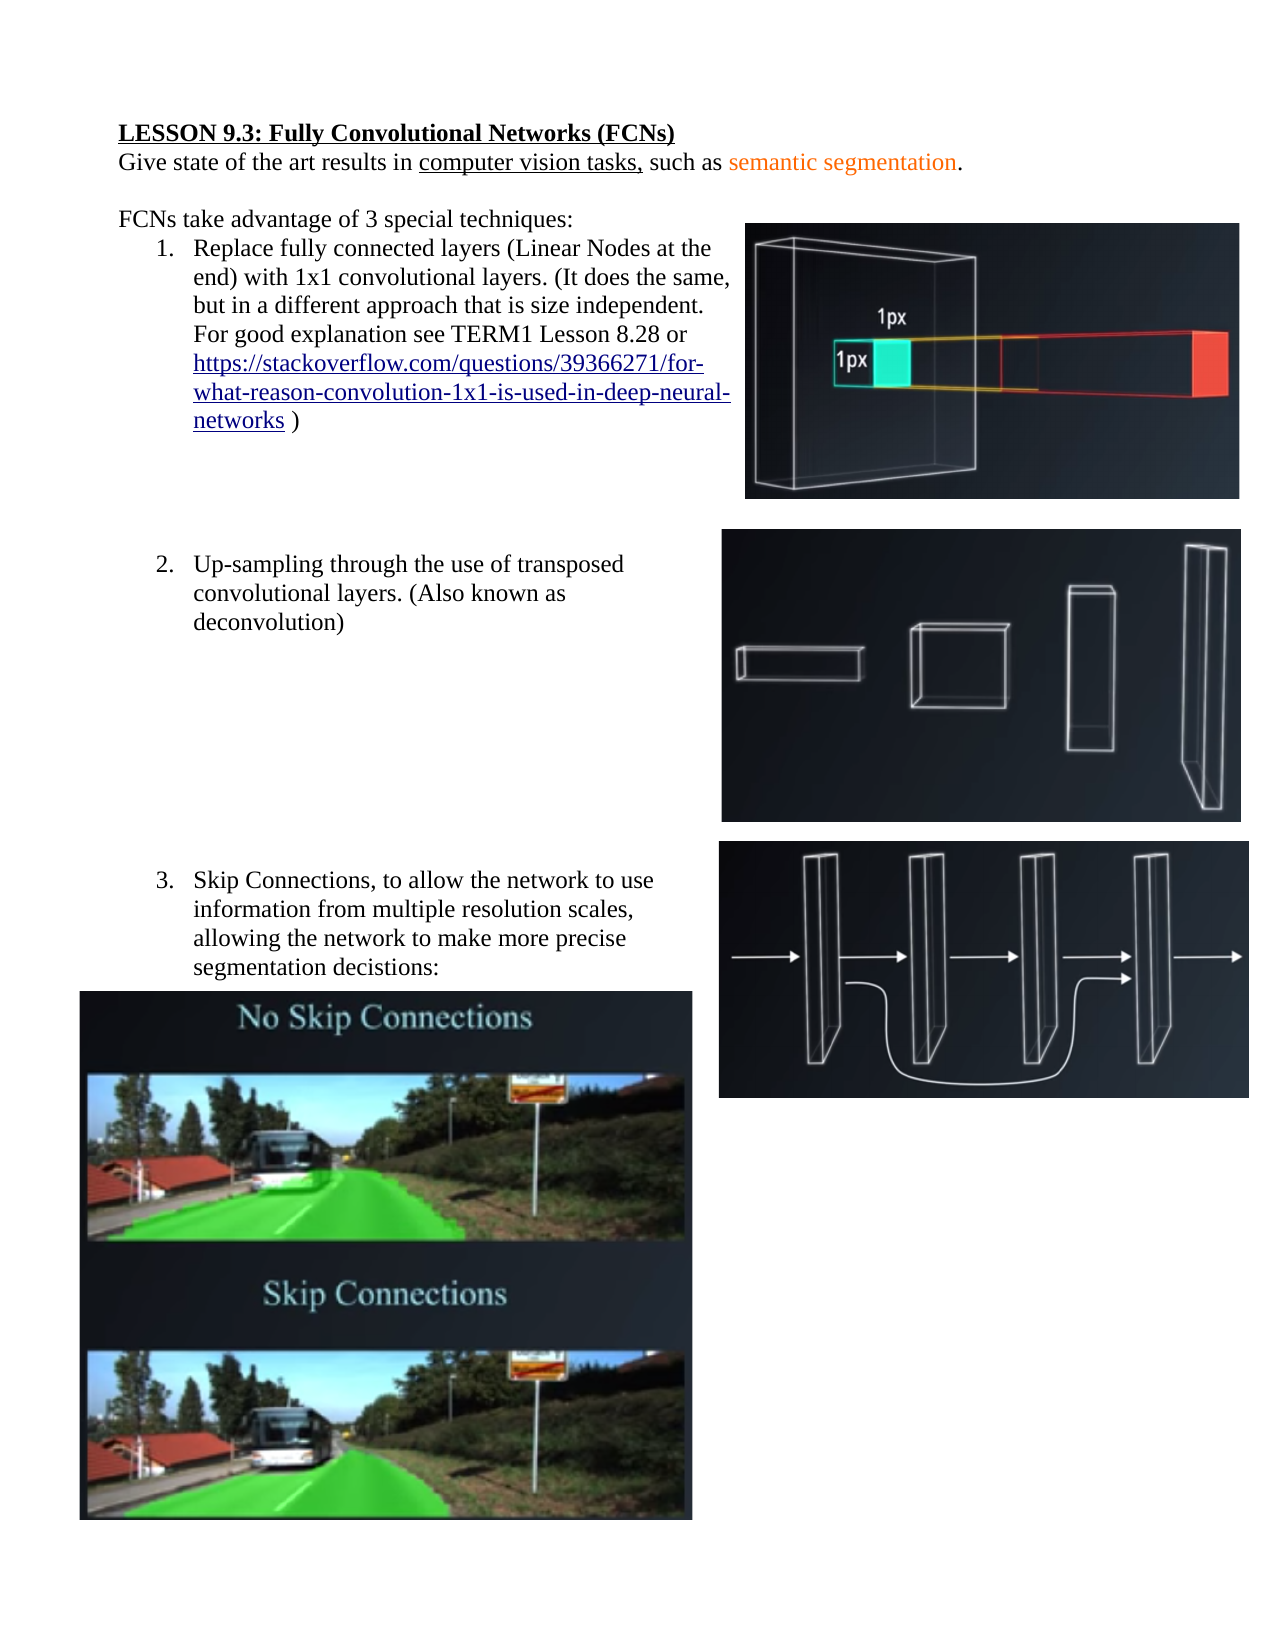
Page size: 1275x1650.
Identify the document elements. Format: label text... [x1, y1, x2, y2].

text Give state of the art results in computer vision tasks, such as semantic segmentation. [118, 147, 1157, 176]
picture [721, 529, 1241, 822]
text FCNs take advantage of 3 special techniques: [118, 204, 1157, 233]
list Up-sampling through the use of transposed convolutional layers. (Also known as deconvolution) [156, 549, 721, 636]
list Skip Connections, to allow the network to use information from multiple resolution scales, allowing the network to make more precise segmentation decistions: [156, 866, 718, 981]
text LESSON 9.3: Fully Convolutional Networks (FCNs) [118, 118, 1157, 147]
picture [79, 991, 693, 1520]
picture [745, 223, 1240, 499]
picture [718, 841, 1249, 1098]
list Replace fully connected layers (Linear Nodes at the end) with 1x1 convolutional layers. (It does the same, but in a different approach that is size independent. For good explanation see TERM1 Lesson 8.28 or https://stackoverflow.com/questions/39366271/for-what-reason-convolution-1x1-is-used-in-deep-neural-networks ) [156, 233, 745, 434]
